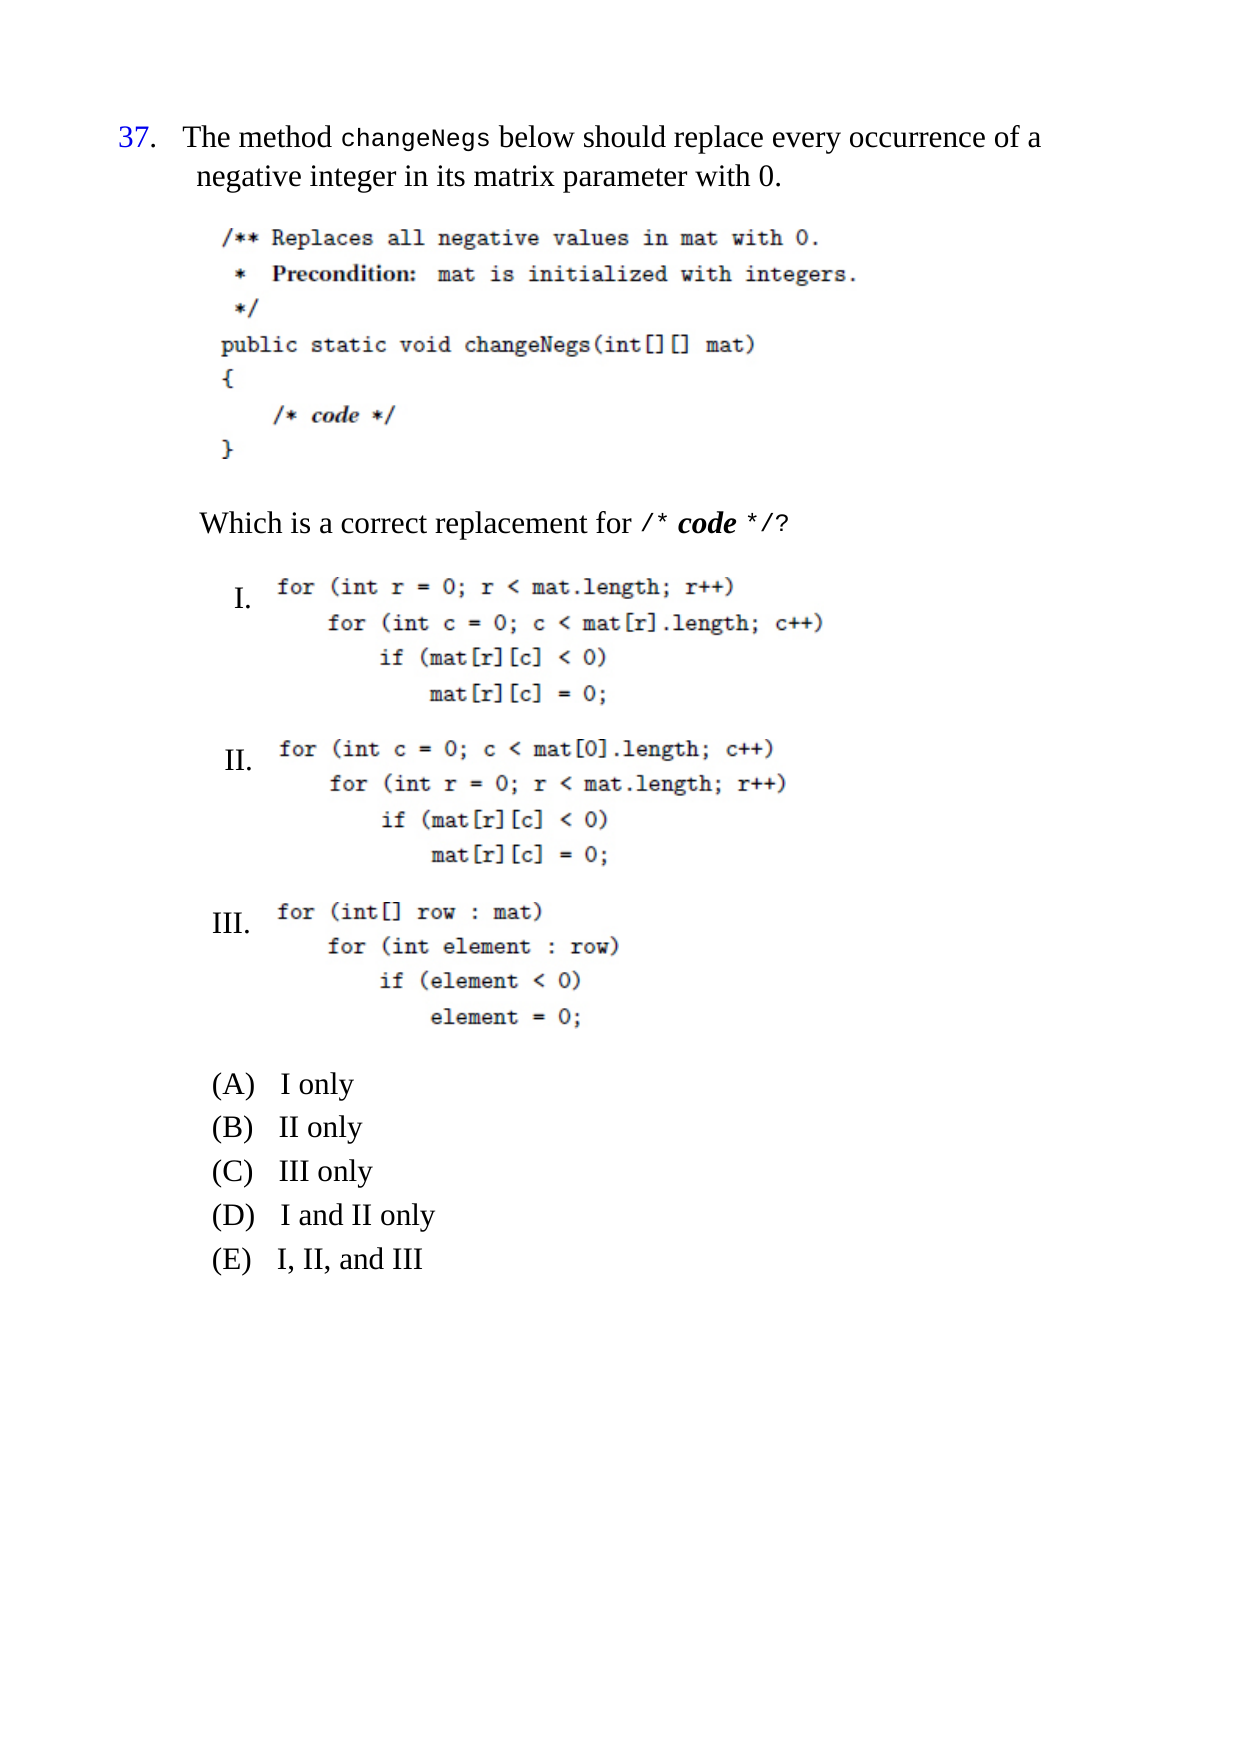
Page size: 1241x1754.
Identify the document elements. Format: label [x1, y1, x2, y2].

picture [276, 902, 619, 1029]
picture [276, 577, 824, 706]
picture [220, 228, 857, 459]
picture [278, 739, 786, 867]
